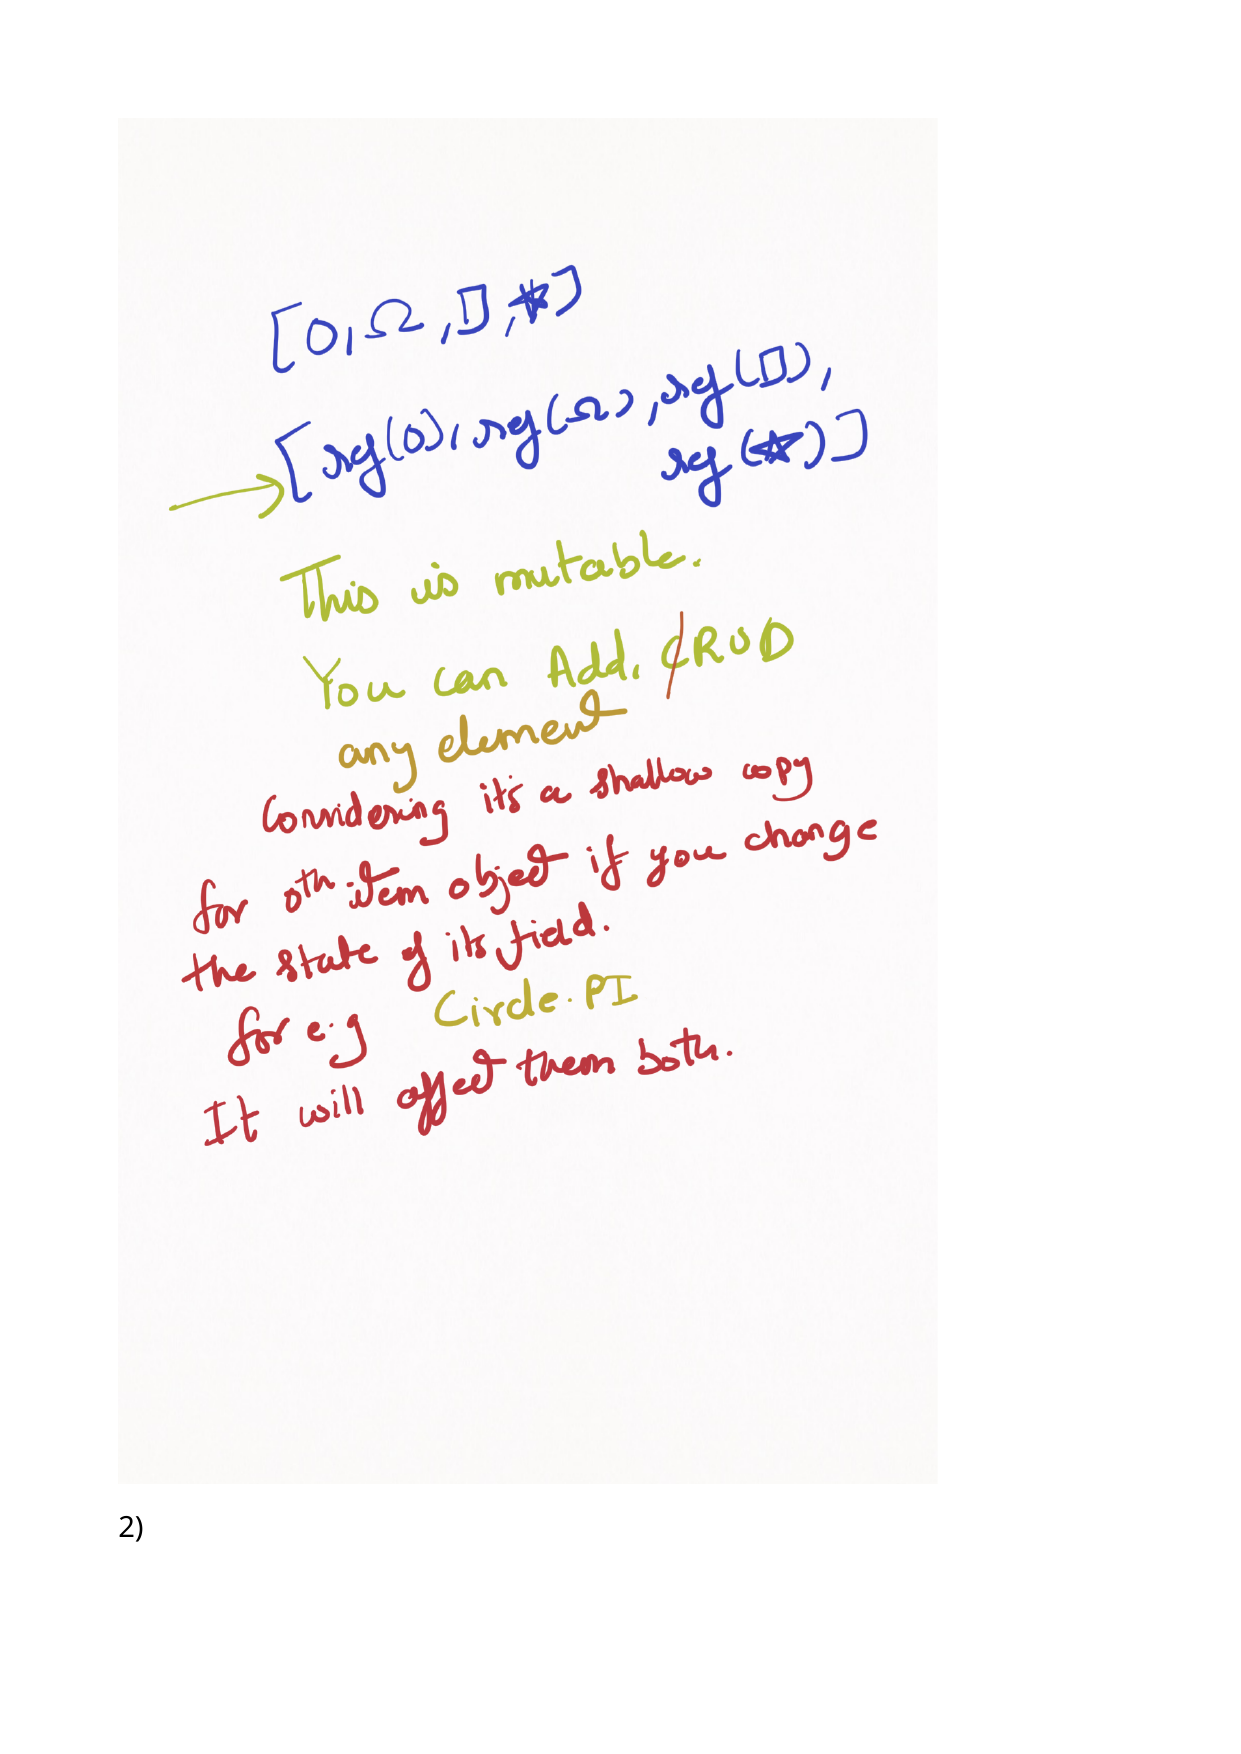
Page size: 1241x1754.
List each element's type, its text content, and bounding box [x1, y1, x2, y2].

text 2) [118, 1507, 1122, 1546]
picture [118, 118, 938, 1484]
